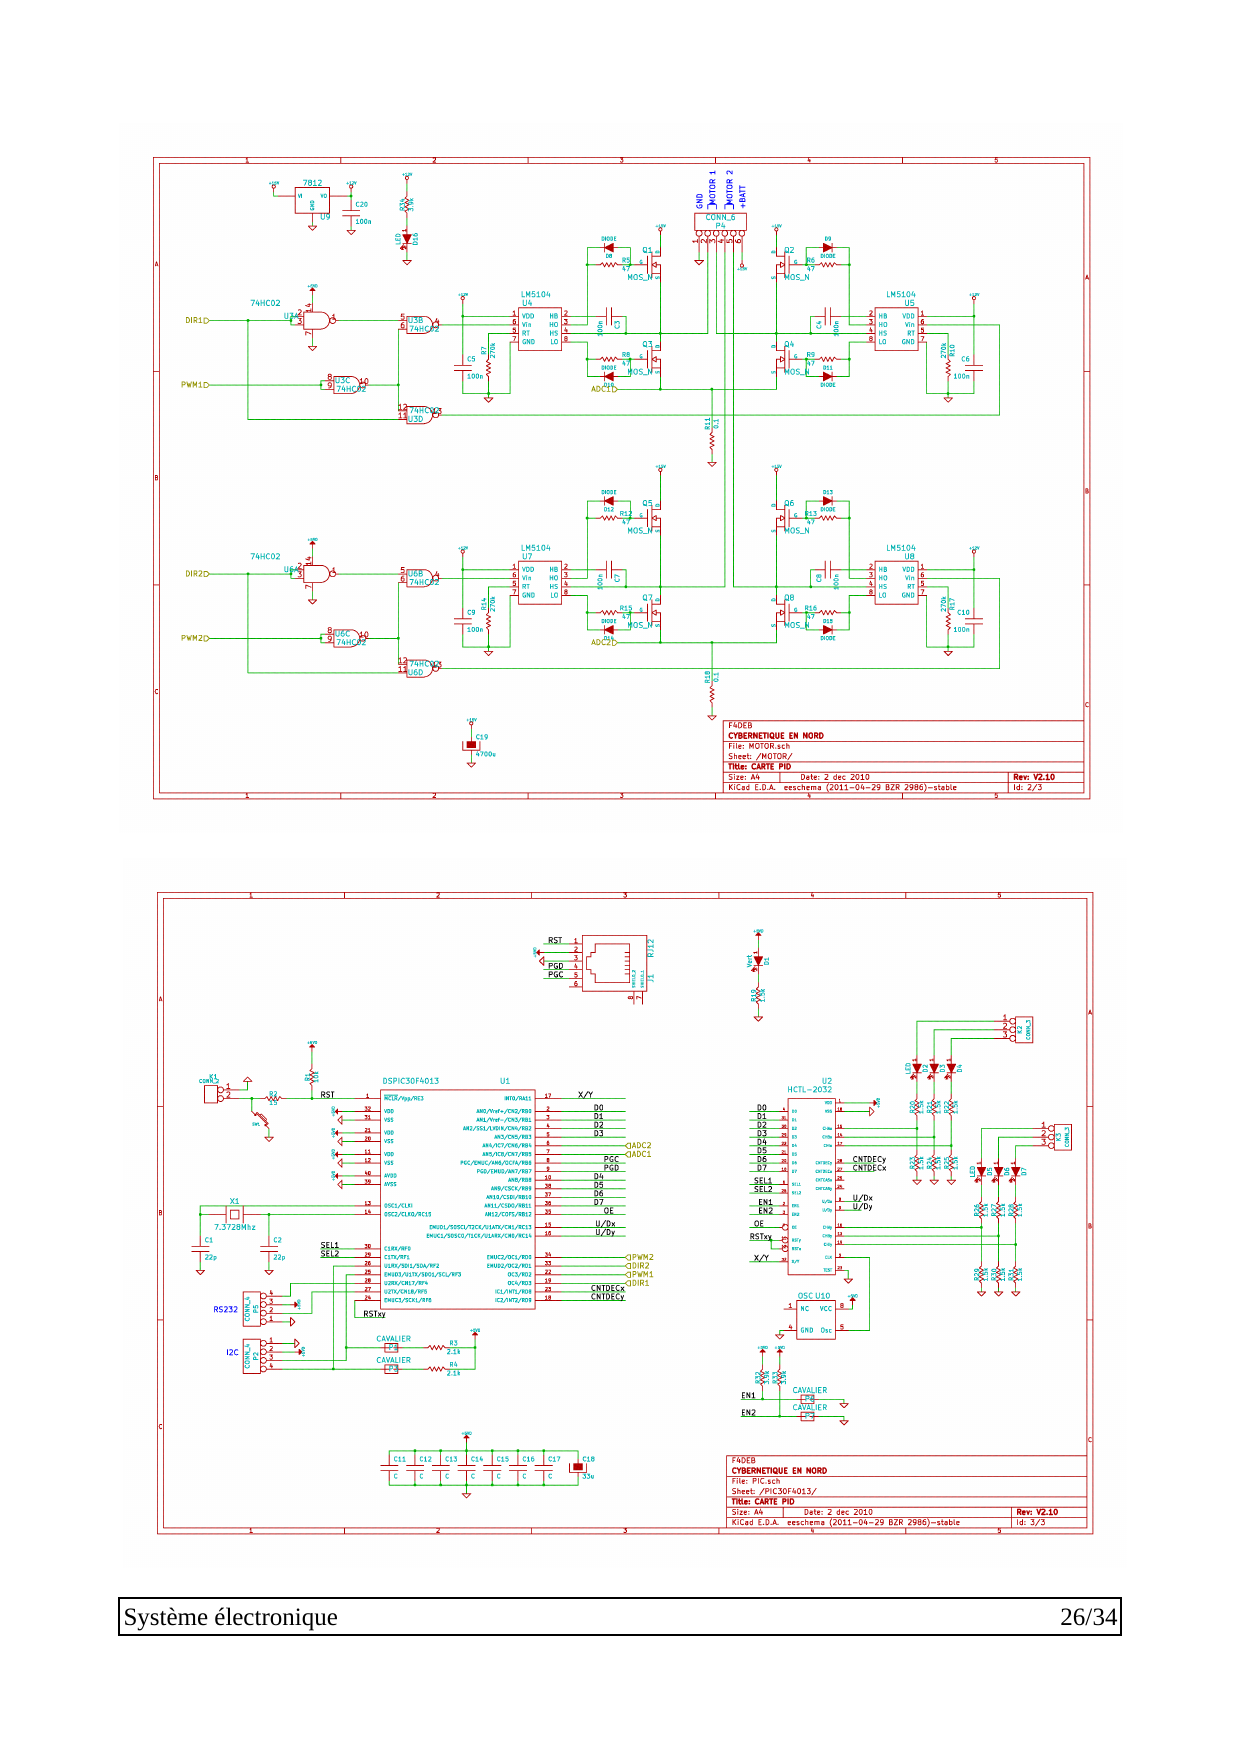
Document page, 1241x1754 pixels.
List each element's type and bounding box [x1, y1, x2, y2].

picture [123, 858, 1127, 1568]
picture [119, 123, 1124, 833]
